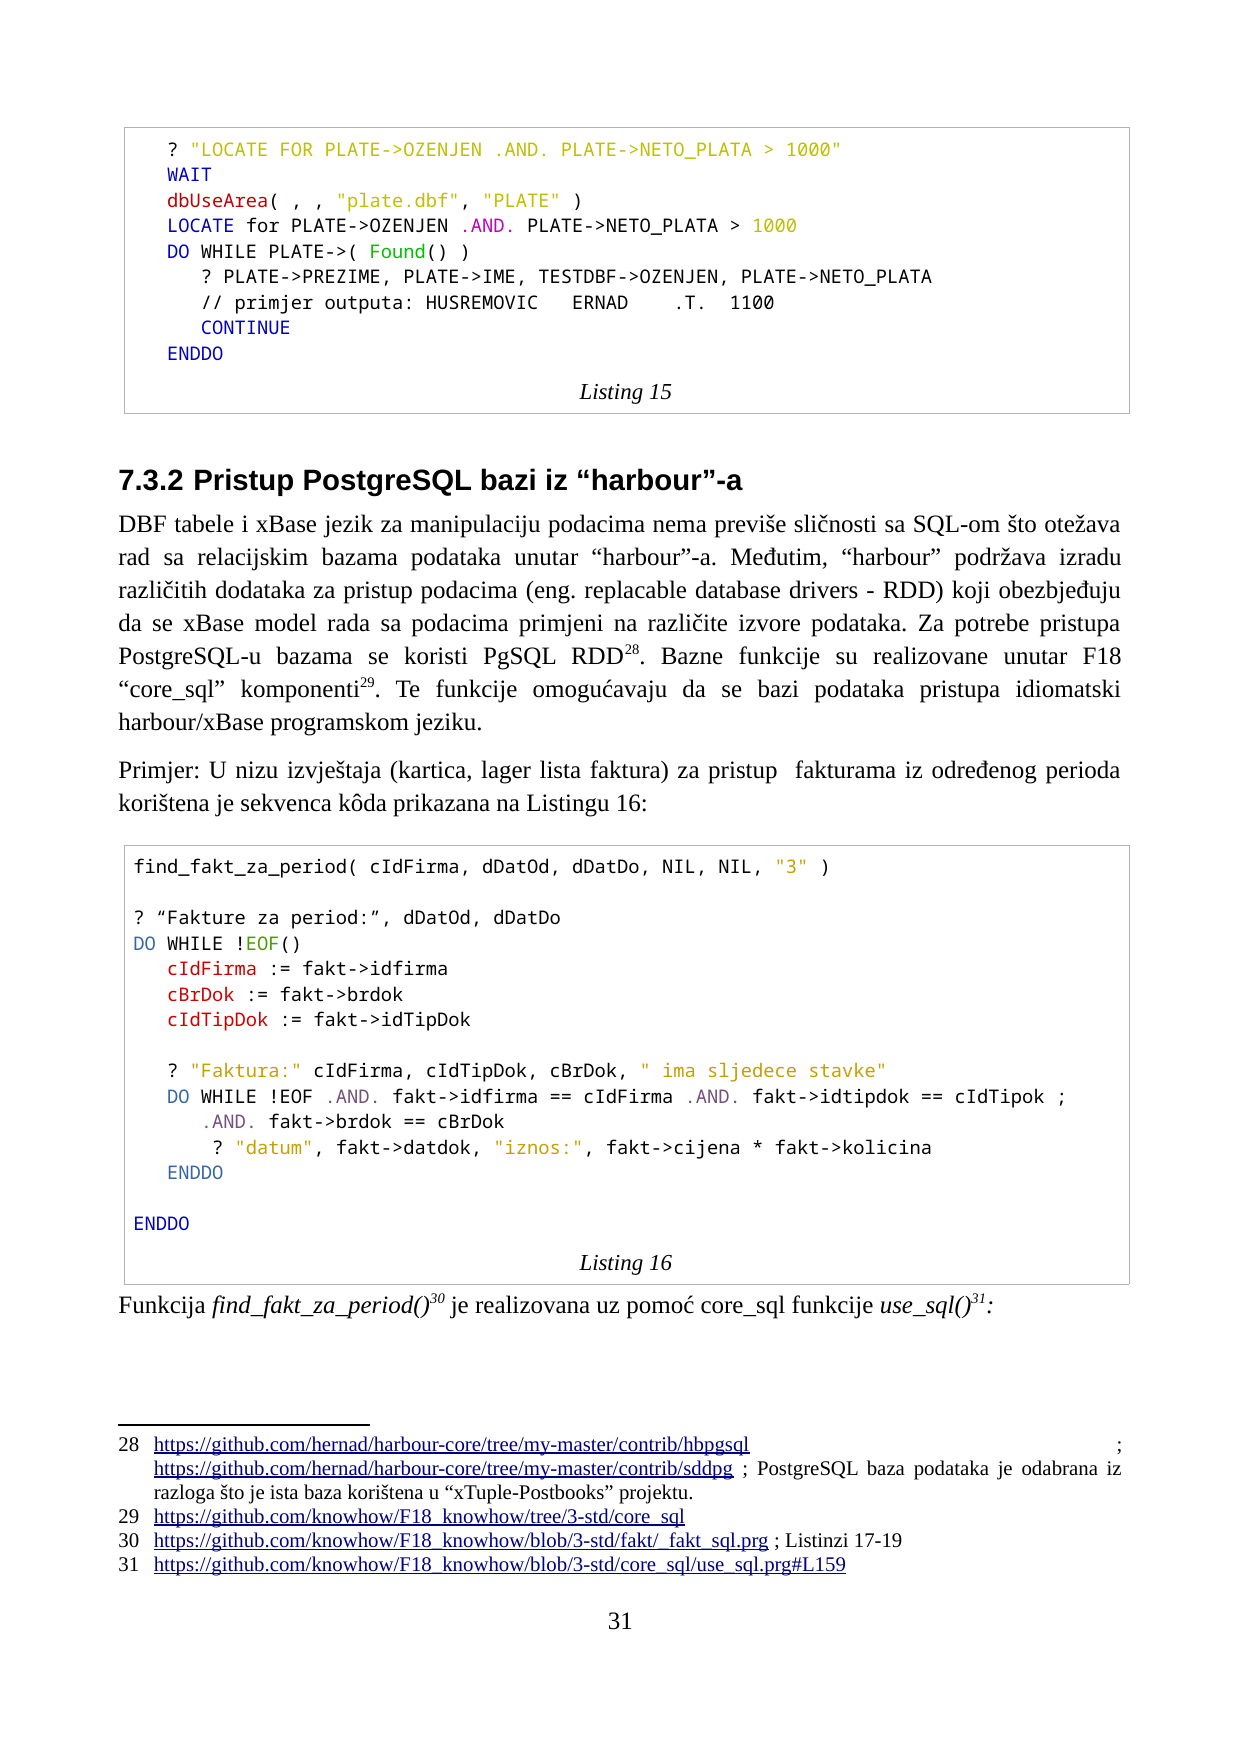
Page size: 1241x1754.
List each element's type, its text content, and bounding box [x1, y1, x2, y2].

text .AND. fakt->brdok == cBrDok [504, 1109, 1120, 1134]
text cBrDok := fakt->brdok [403, 981, 1120, 1007]
text ENDDO [133, 340, 1120, 366]
text DO WHILE PLATE->( Found() ) [133, 238, 1120, 264]
subtitle Pristup PostgreSQL bazi iz “harbour”-a [118, 463, 1122, 497]
text ? “Fakture za period:”, dDatOd, dDatDo [133, 904, 1120, 930]
text Primjer: U nizu izvještaja (kartica, lager lista faktura) za pristup fakturama iz određenog perioda korištena je sekvenca kôda prikazana na Listingu 16: [118, 755, 1122, 817]
text cIdFirma := fakt->idfirma [448, 956, 1120, 981]
text DBF tabele i xBase jezik za manipulaciju podacima nema previše sličnosti sa SQL-om što otežava rad sa relacijskim bazama podataka unutar “harbour”-a. Međutim, “harbour” podržava izradu različitih dodataka za pristup podacima (eng. replacable database drivers - RDD) koji obezbjeđuju da se xBase model rada sa podacima primjeni na različite izvore podataka. Za potrebe pristupa PostgreSQL-u bazama se koristi PgSQL RDD. Bazne funkcije su realizovane unutar F18 “core_sql” komponenti. Te funkcije omogućavaju da se bazi podataka pristupa idiomatski harbour/xBase programskom jeziku. [118, 509, 1122, 736]
list Listing 15 [133, 378, 1120, 404]
text ENDDO [133, 1211, 1120, 1236]
text https://github.com/knowhow/F18_knowhow/blob/3-std/core_sql/use_sql.prg#L159 [118, 1552, 1122, 1576]
text ? "datum", fakt->datdok, "iznos:", fakt->cijena * fakt->kolicina [932, 1134, 1120, 1160]
list Listing 16 [133, 1249, 1120, 1275]
text https://github.com/hernad/harbour-core/tree/my-master/contrib/hbpgsql ; https://github.com/hernad/harbour-core/tree/my-master/contrib/sddpg ; PostgreSQL baza podataka je odabrana iz razloga što je ista baza korištena u “xTuple-Postbooks” projektu. [118, 1431, 1122, 1504]
text find_fakt_za_period( cIdFirma, dDatOd, dDatDo, NIL, NIL, "3" ) [133, 853, 1120, 879]
text dbUseArea( , , "plate.dbf", "PLATE" ) [133, 187, 1120, 213]
text // primjer outputa: HUSREMOVIC ERNAD .T. 1100 [133, 289, 1120, 315]
text https://github.com/knowhow/F18_knowhow/tree/3-std/core_sql [118, 1504, 1122, 1528]
text ENDDO [223, 1160, 1120, 1185]
text ? PLATE->PREZIME, PLATE->IME, TESTDBF->OZENJEN, PLATE->NETO_PLATA [133, 264, 1120, 289]
text LOCATE for PLATE->OZENJEN .AND. PLATE->NETO_PLATA > 1000 [133, 213, 1120, 238]
text ? "Faktura:" cIdFirma, cIdTipDok, cBrDok, " ima sljedece stavke" [887, 1058, 1120, 1083]
text https://github.com/knowhow/F18_knowhow/blob/3-std/fakt/_fakt_sql.prg ; Listinzi 17-19 [118, 1528, 1122, 1552]
text ? "LOCATE FOR PLATE->OZENJEN .AND. PLATE->NETO_PLATA > 1000" [133, 136, 1120, 162]
text WAIT [133, 162, 1120, 187]
text CONTINUE [133, 315, 1120, 340]
text Funkcija find_fakt_za_period() je realizovana uz pomoć core_sql funkcije use_sql(): [118, 836, 1129, 1319]
text cIdTipDok := fakt->idTipDok [471, 1007, 1120, 1032]
text DO WHILE !EOF() [302, 930, 1120, 956]
